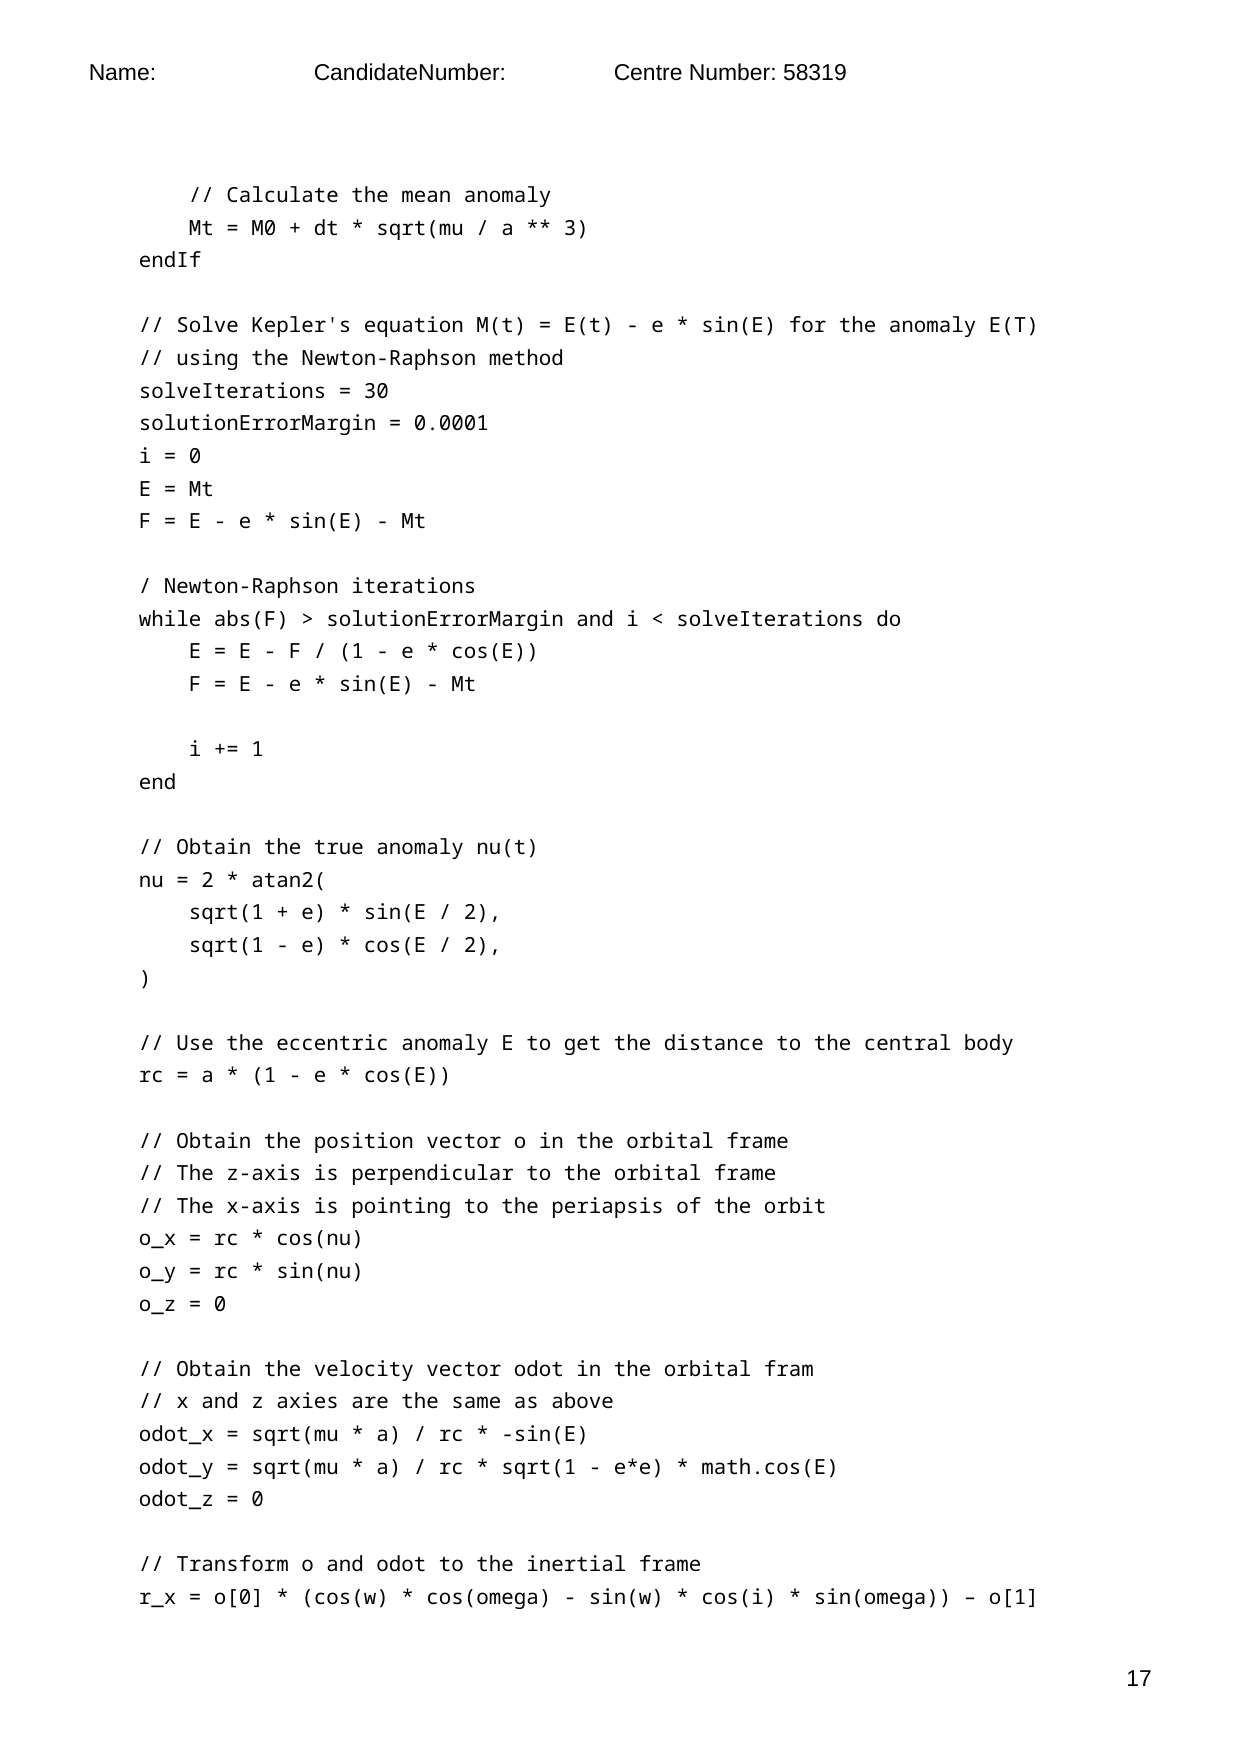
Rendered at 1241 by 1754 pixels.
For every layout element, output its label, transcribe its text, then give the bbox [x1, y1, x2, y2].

text r_x = o[0] * (cos(w) * cos(omega) - sin(w) * cos(i) * sin(omega)) – o[1] [88, 1582, 1152, 1611]
text // Solve Kepler's equation M(t) = E(t) - e * sin(E) for the anomaly E(T) [88, 311, 1152, 339]
text o_x = rc * cos(nu) [88, 1223, 1152, 1252]
text solveIterations = 30 [88, 376, 1152, 404]
text // Obtain the position vector o in the orbital frame [88, 1126, 1152, 1154]
text endIf [88, 245, 1152, 274]
text while abs(F) > solutionErrorMargin and i < solveIterations do [88, 604, 1152, 632]
text end [88, 767, 1152, 796]
text / Newton-Raphson iterations [88, 571, 1152, 600]
text // Obtain the true anomaly nu(t) [88, 832, 1152, 861]
text // x and z axies are the same as above [88, 1387, 1152, 1415]
text F = E - e * sin(E) - Mt [88, 506, 1152, 535]
text o_z = 0 [88, 1289, 1152, 1317]
text // using the Newton-Raphson method [88, 343, 1152, 372]
text // Calculate the mean anomaly [88, 180, 1152, 209]
text F = E - e * sin(E) - Mt [88, 669, 1152, 698]
text Mt = M0 + dt * sqrt(mu / a ** 3) [88, 213, 1152, 241]
text // The x-axis is pointing to the periapsis of the orbit [88, 1191, 1152, 1219]
text E = E - F / (1 - e * cos(E)) [88, 637, 1152, 665]
text o_y = rc * sin(nu) [88, 1256, 1152, 1284]
text sqrt(1 + e) * sin(E / 2), [88, 897, 1152, 926]
text rc = a * (1 - e * cos(E)) [88, 1061, 1152, 1089]
text // Obtain the velocity vector odot in the orbital fram [88, 1354, 1152, 1382]
text // Transform o and odot to the inertial frame [88, 1549, 1152, 1578]
text odot_x = sqrt(mu * a) / rc * -sin(E) [88, 1419, 1152, 1448]
text odot_y = sqrt(mu * a) / rc * sqrt(1 - e*e) * math.cos(E) [88, 1452, 1152, 1480]
text i += 1 [88, 734, 1152, 763]
text odot_z = 0 [88, 1484, 1152, 1513]
text ) [88, 963, 1152, 991]
text // Use the eccentric anomaly E to get the distance to the central body [88, 1028, 1152, 1056]
text nu = 2 * atan2( [88, 865, 1152, 893]
text sqrt(1 - e) * cos(E / 2), [88, 930, 1152, 958]
text // The z-axis is perpendicular to the orbital frame [88, 1158, 1152, 1187]
text E = Mt [88, 474, 1152, 502]
text i = 0 [88, 441, 1152, 469]
text solutionErrorMargin = 0.0001 [88, 408, 1152, 437]
